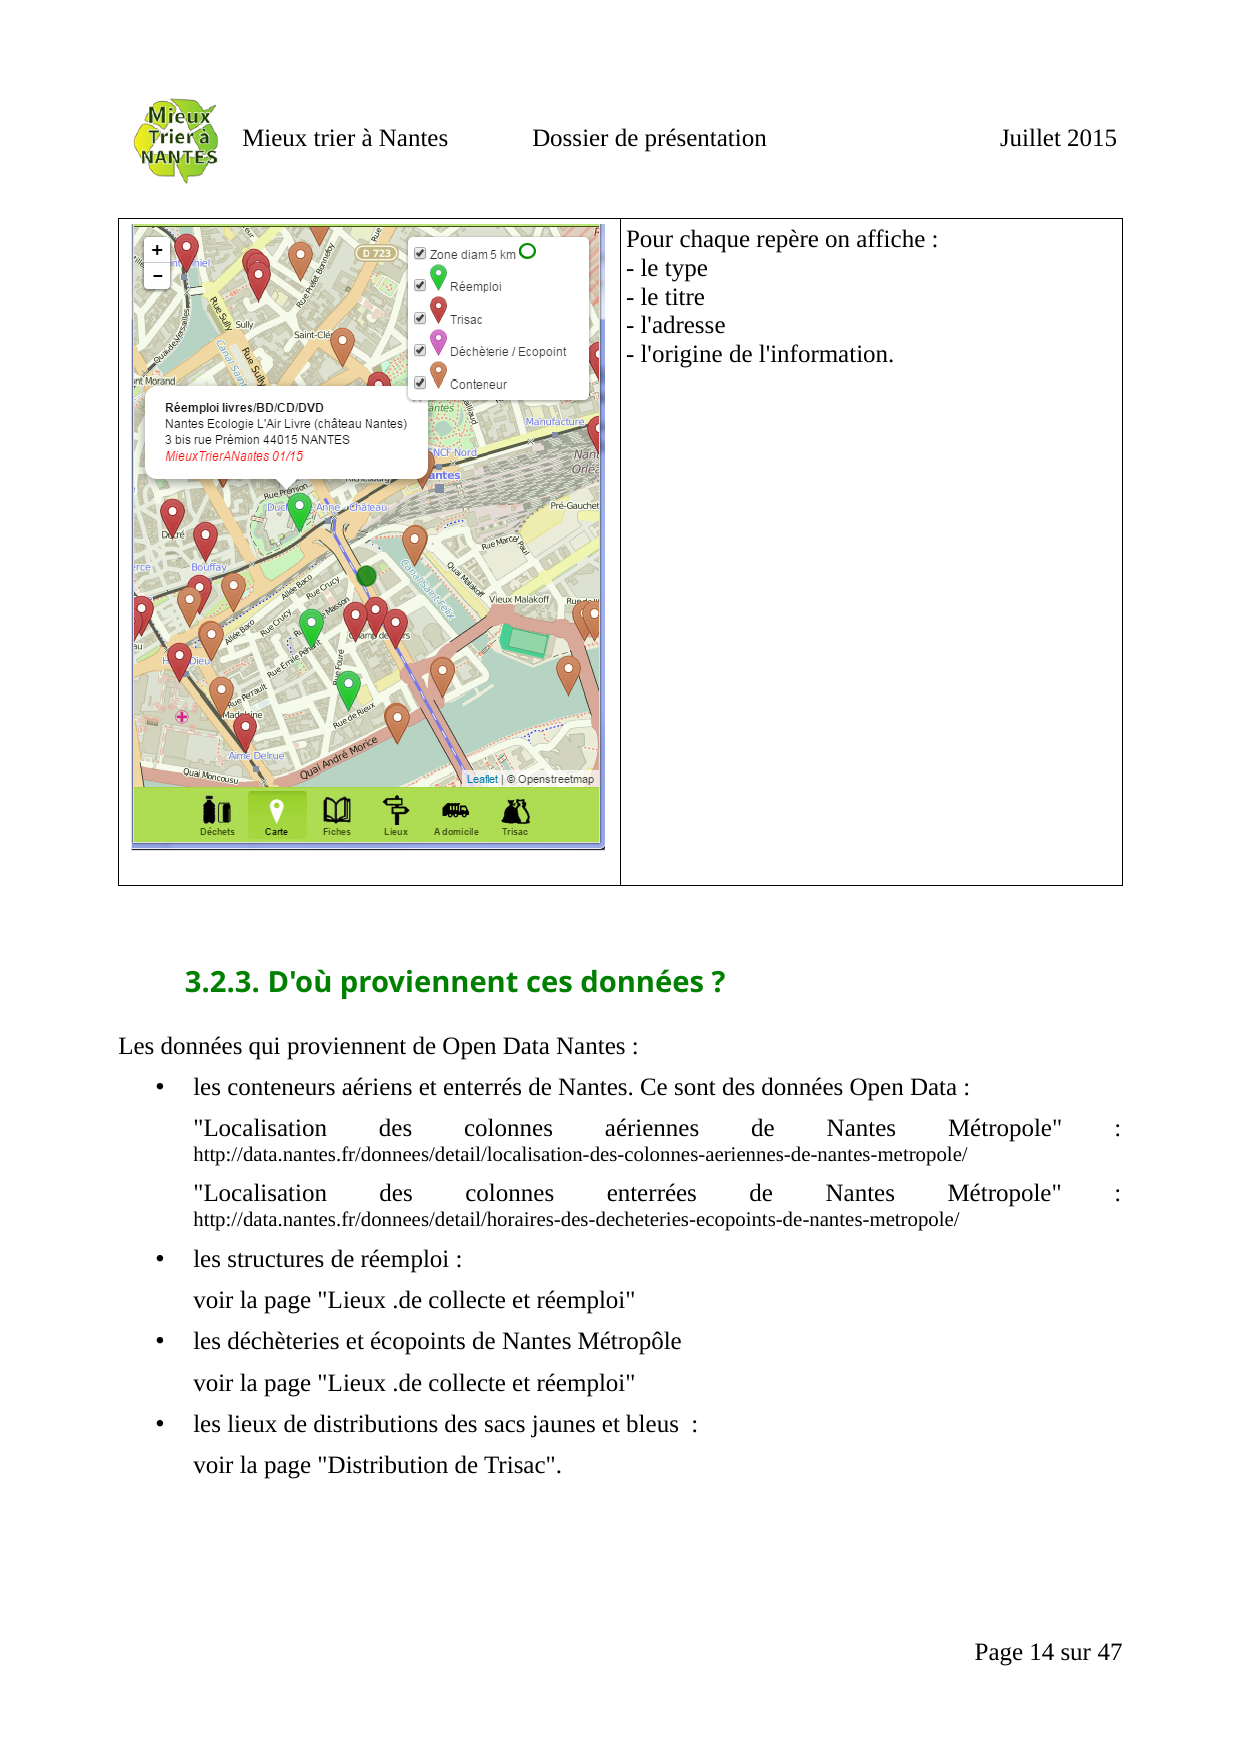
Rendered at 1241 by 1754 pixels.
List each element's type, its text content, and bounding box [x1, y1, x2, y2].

table_cell [119, 219, 620, 885]
list les conteneurs aériens et enterrés de Nantes. Ce sont des données Open Data : [156, 1072, 1122, 1101]
list voir la page "Lieux .de collecte et réemploi" [156, 1368, 1122, 1396]
picture [131, 95, 221, 185]
text Les données qui proviennent de Open Data Nantes : [118, 1031, 1122, 1059]
list voir la page "Lieux .de collecte et réemploi" [156, 1285, 1122, 1314]
list les déchèteries et écopoints de Nantes Métropôle [156, 1326, 1122, 1355]
list voir la page "Distribution de Trisac". [156, 1450, 1122, 1479]
list les lieux de distributions des sacs jaunes et bleus : [156, 1409, 1122, 1438]
list les structures de réemploi : [156, 1244, 1122, 1273]
table_cell Pour chaque repère on affiche : - le type - le titre - l'adresse - l'origine de l'information. [621, 219, 1122, 885]
list "Localisation des colonnes aériennes de Nantes Métropole" : http://data.nantes.fr/donnees/detail/localisation-des-colonnes-aeriennes-de-nantes-metropole/ [156, 1113, 1122, 1166]
subtitle D'où proviennent ces données ? [148, 962, 1122, 1001]
list "Localisation des colonnes enterrées de Nantes Métropole" : http://data.nantes.fr/donnees/detail/horaires-des-decheteries-ecopoints-de-nantes-metropole/ [156, 1178, 1122, 1231]
